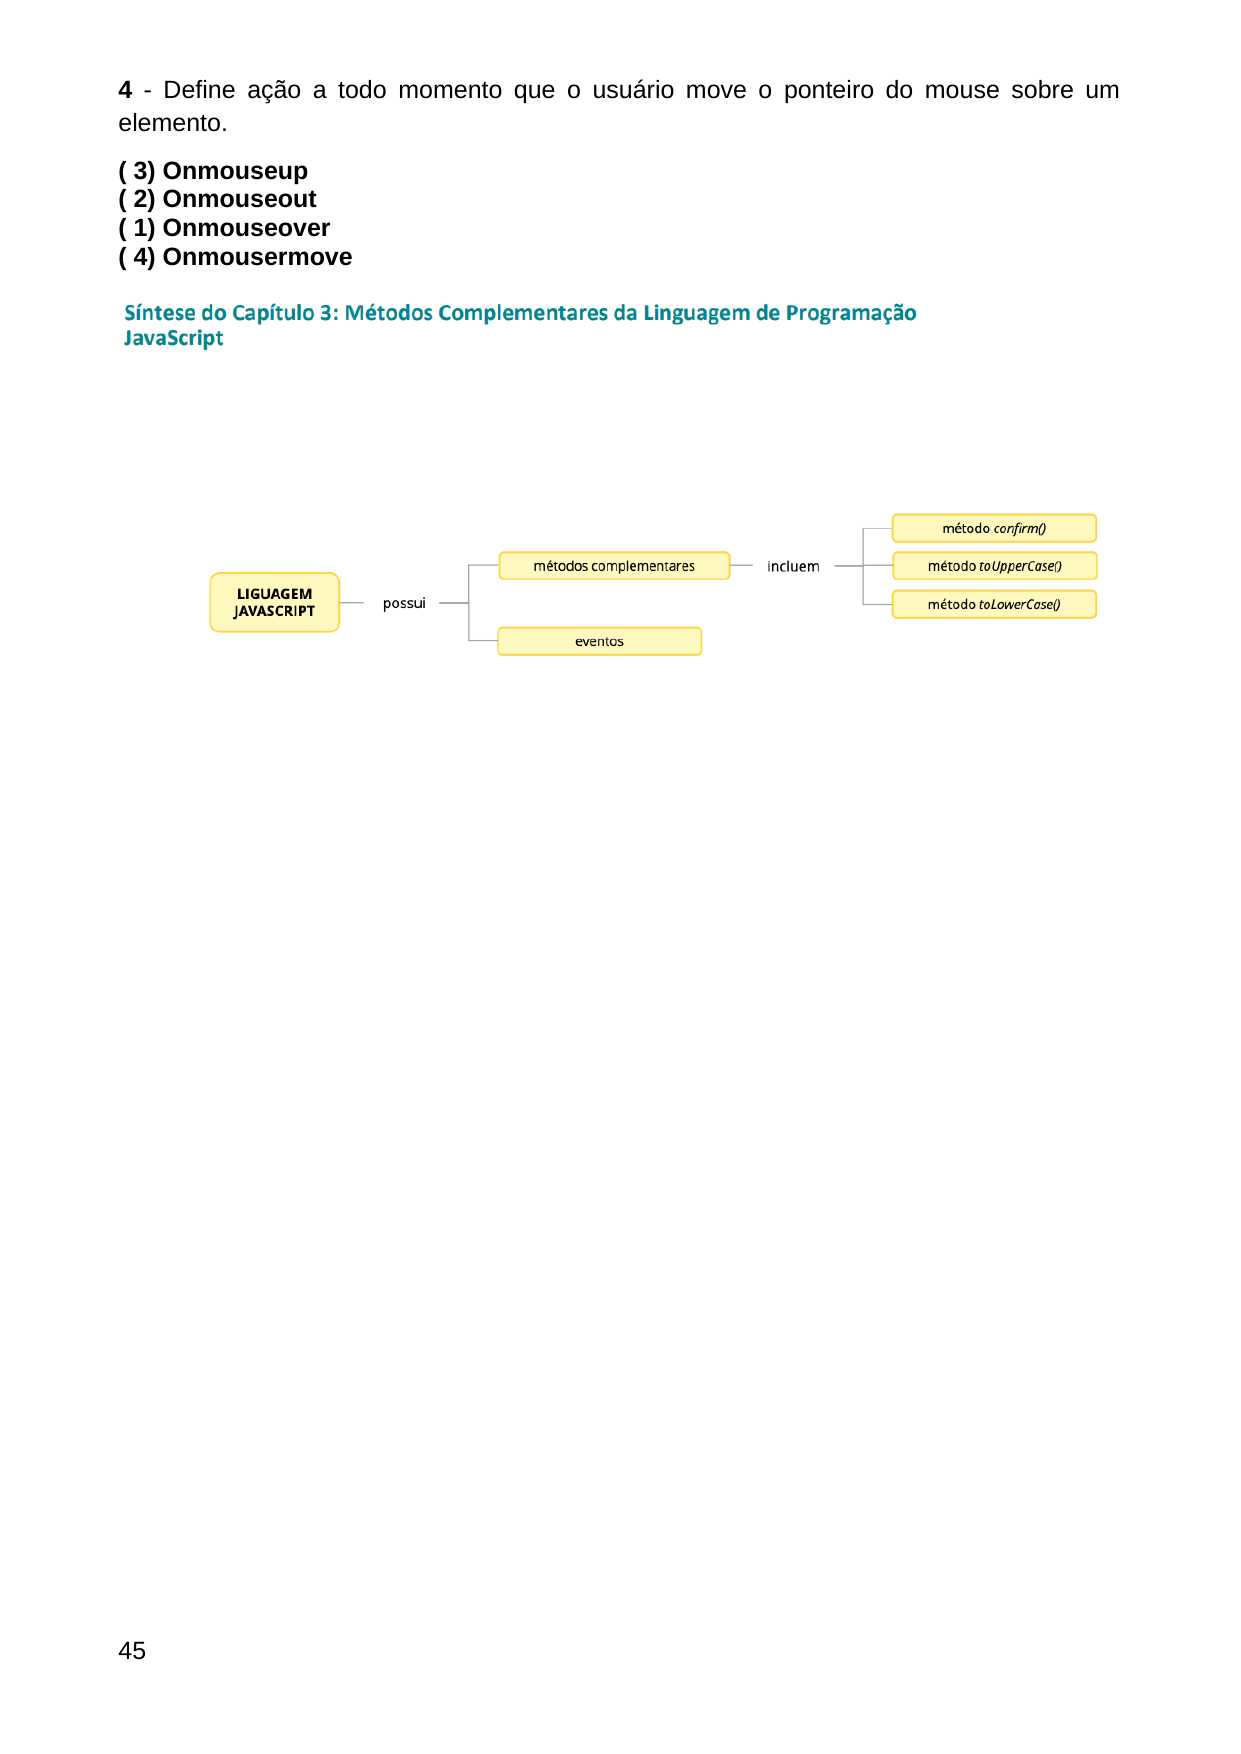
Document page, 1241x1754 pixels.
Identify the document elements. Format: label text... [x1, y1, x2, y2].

text 4 - Define ação a todo momento que o usuário move o ponteiro do mouse sobre um elemento. [118, 75, 1122, 137]
text ( 3) Onmouseup ( 2) Onmouseout [118, 156, 1122, 213]
text ( 1) Onmouseover [118, 213, 1122, 242]
text ( 4) Onmousermove [118, 242, 1122, 271]
